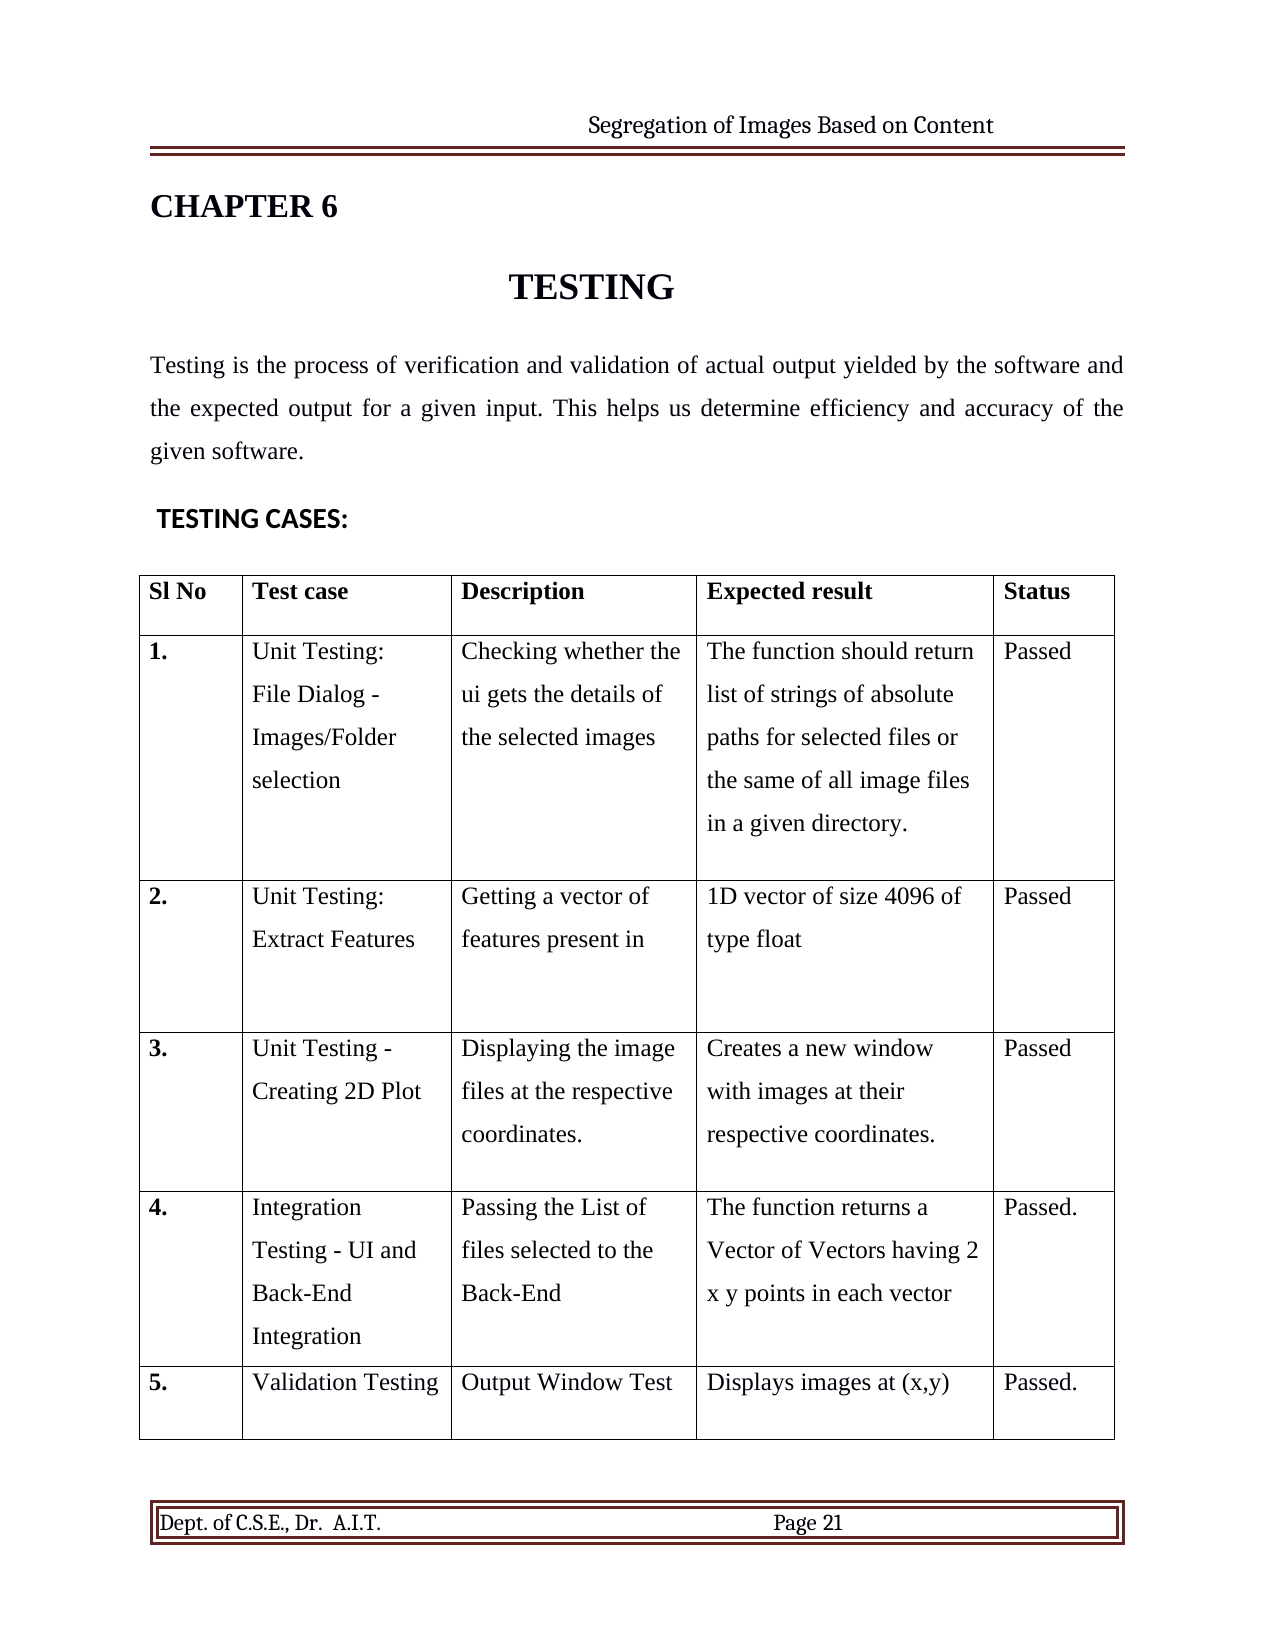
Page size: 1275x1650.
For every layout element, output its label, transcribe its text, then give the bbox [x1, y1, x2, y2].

table_cell Integration Testing - UI and Back-End Integration [243, 1192, 451, 1366]
table_cell Displays images at (x,y) [697, 1367, 993, 1439]
table_cell Getting a vector of features present in [452, 881, 696, 1032]
table_cell The function should return list of strings of absolute paths for selected files or the same of all image files in a given directory. [697, 636, 993, 880]
table_header Sl No [140, 576, 242, 635]
table_cell Creates a new window with images at their respective coordinates. [697, 1033, 993, 1191]
table_cell 4. [140, 1192, 242, 1366]
text Testing is the process of verification and validation of actual output yielded by the software and the expected output for a given input. This helps us determine efficiency and accuracy of the given software. [150, 350, 1125, 465]
text TESTING CASES: [150, 500, 1125, 536]
table_cell 1. [140, 636, 242, 880]
table_cell The function returns a Vector of Vectors having 2 x y points in each vector [697, 1192, 993, 1366]
table_cell Passing the List of files selected to the Back-End [452, 1192, 696, 1366]
table_cell Passed [994, 636, 1114, 880]
table_cell Passed. [994, 1192, 1114, 1366]
table_header Description [452, 576, 696, 635]
table_cell 5. [140, 1367, 242, 1439]
table_header Expected result [697, 576, 993, 635]
table_cell Validation Testing [243, 1367, 451, 1439]
table_cell Passed. [994, 1367, 1114, 1439]
table_cell Unit Testing: File Dialog - Images/Folder selection [243, 636, 451, 880]
table_cell Displaying the image files at the respective coordinates. [452, 1033, 696, 1191]
text CHAPTER 6 [150, 186, 1125, 225]
table_cell 3. [140, 1033, 242, 1191]
table_cell Unit Testing - Creating 2D Plot [243, 1033, 451, 1191]
table_cell Passed [994, 1033, 1114, 1191]
table_header Status [994, 576, 1114, 635]
table_cell Passed [994, 881, 1114, 1032]
table_cell 2. [140, 881, 242, 1032]
table_cell Checking whether the ui gets the details of the selected images [452, 636, 696, 880]
text TESTING [150, 265, 1125, 308]
table_header Test case [243, 576, 451, 635]
table_cell 1D vector of size 4096 of type float [697, 881, 993, 1032]
table_cell Unit Testing: Extract Features [243, 881, 451, 1032]
table_cell Output Window Test [452, 1367, 696, 1439]
